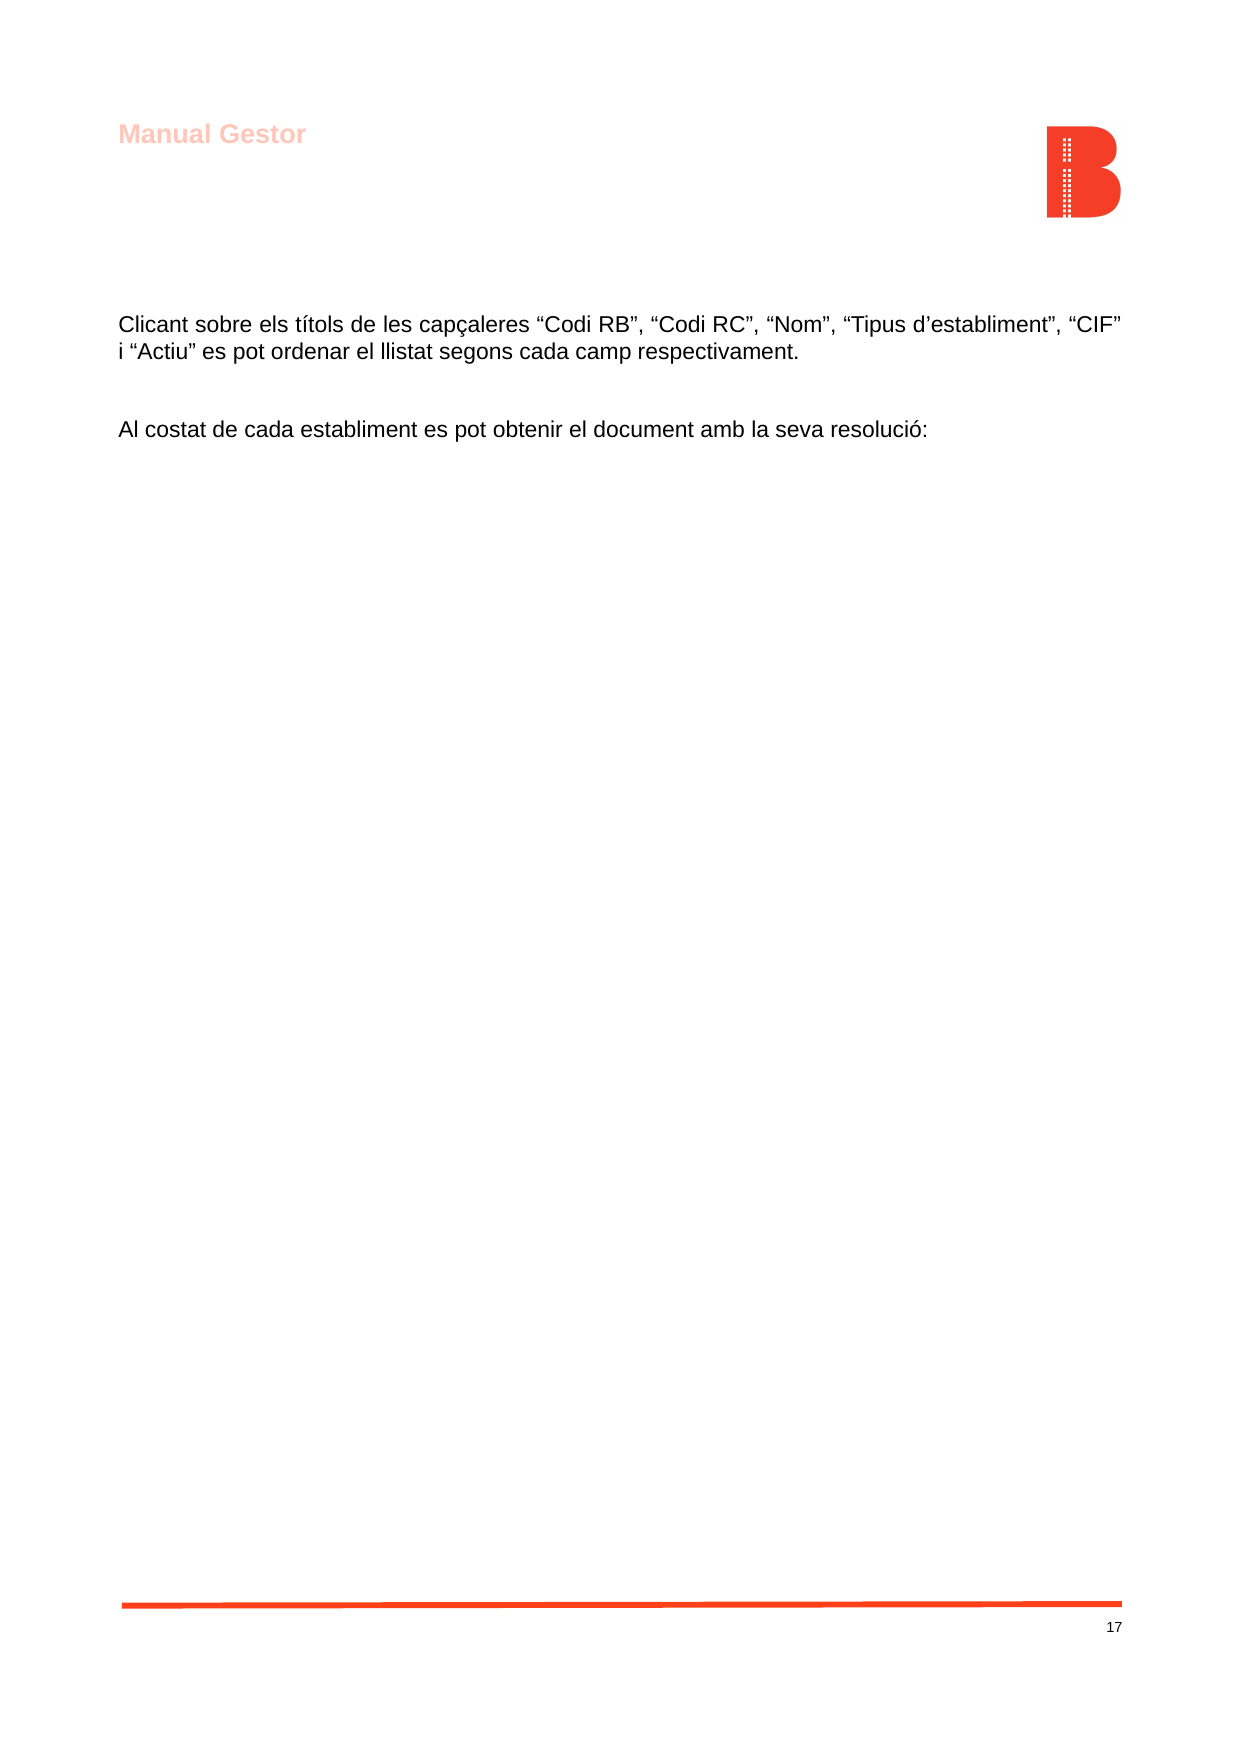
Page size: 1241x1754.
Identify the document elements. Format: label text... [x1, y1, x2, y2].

text Clicant sobre els títols de les capçaleres “Codi RB”, “Codi RC”, “Nom”, “Tipus d’establiment”, “CIF” i “Actiu” es pot ordenar el llistat segons cada camp respectivament. [118, 311, 1122, 364]
text Al costat de cada establiment es pot obtenir el document amb la seva resolució: [118, 416, 1122, 442]
picture [1036, 124, 1130, 221]
